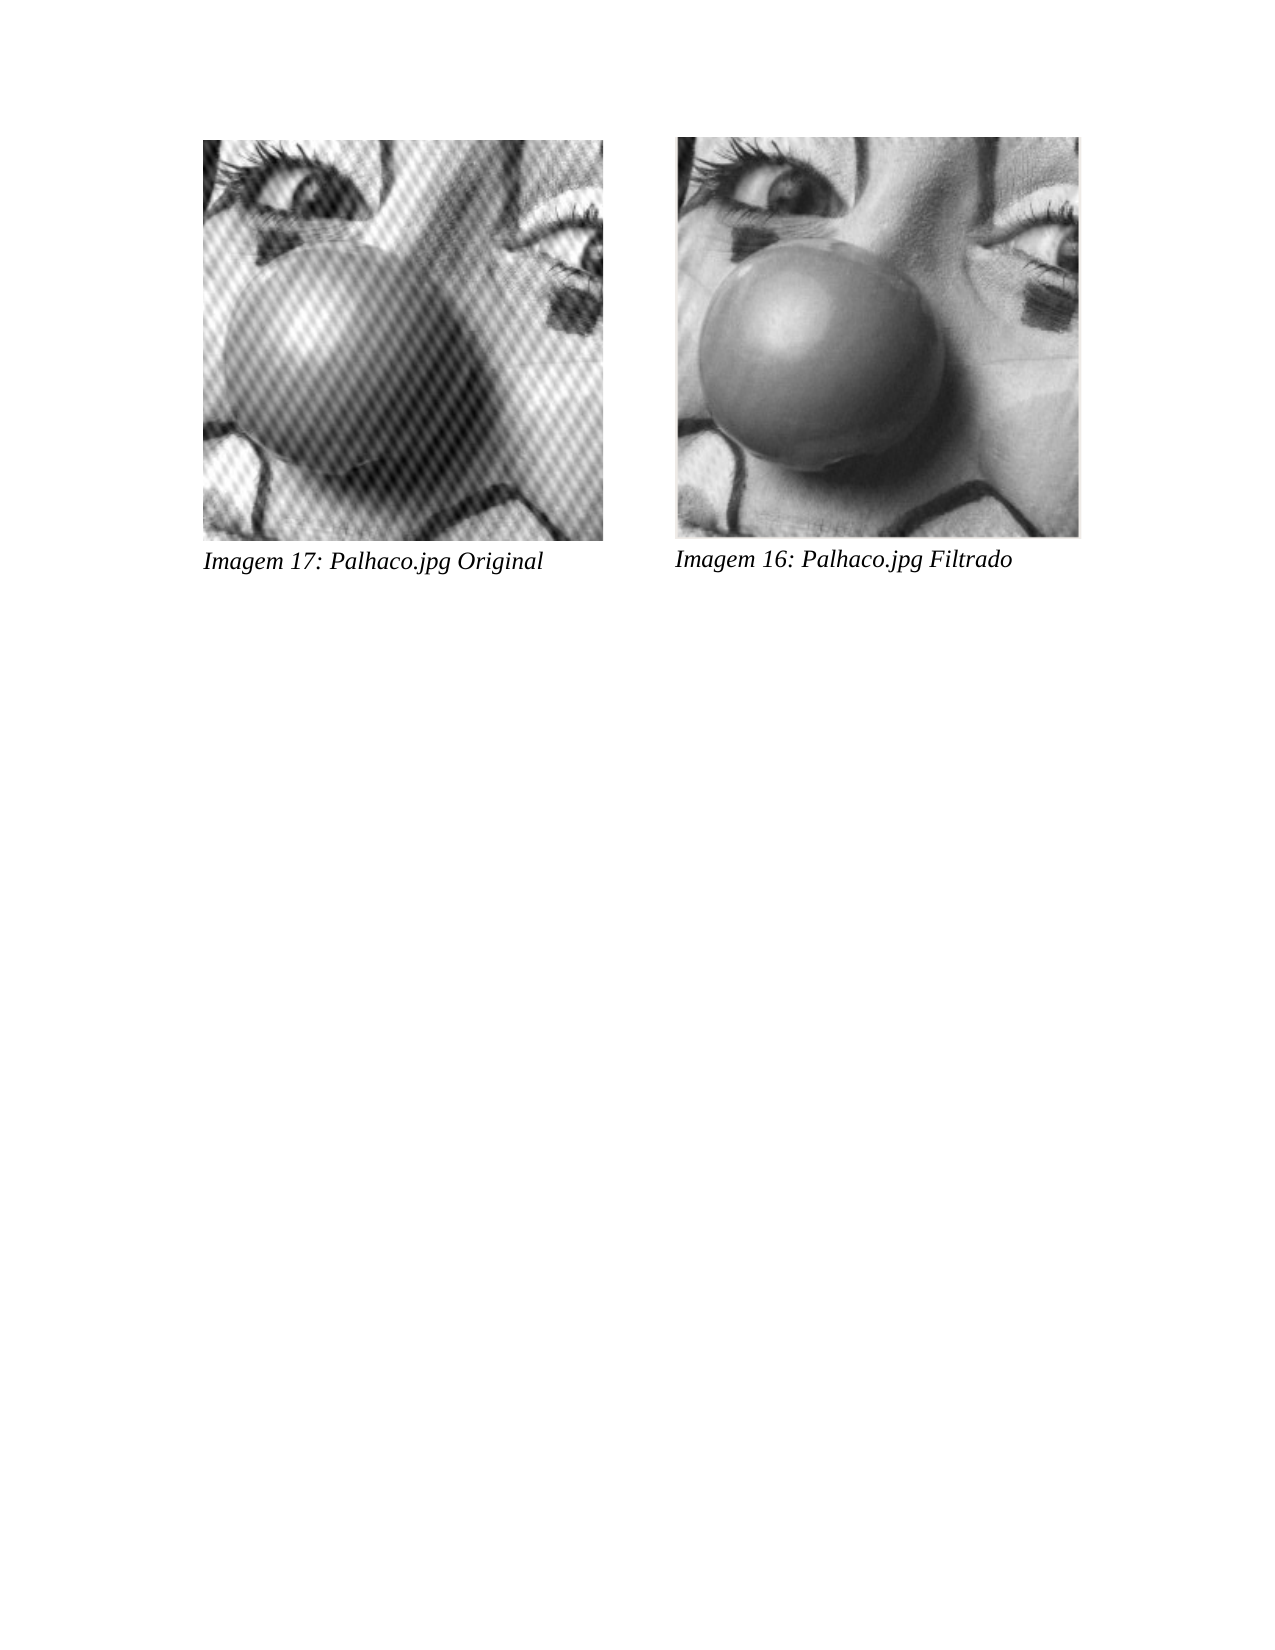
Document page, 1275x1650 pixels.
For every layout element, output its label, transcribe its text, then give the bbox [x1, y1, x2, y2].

text Imagem 16: Palhaco.jpg Filtrado [675, 539, 1081, 573]
picture [203, 140, 604, 541]
text Imagem 17: Palhaco.jpg Original [203, 541, 603, 575]
picture [675, 137, 1082, 539]
